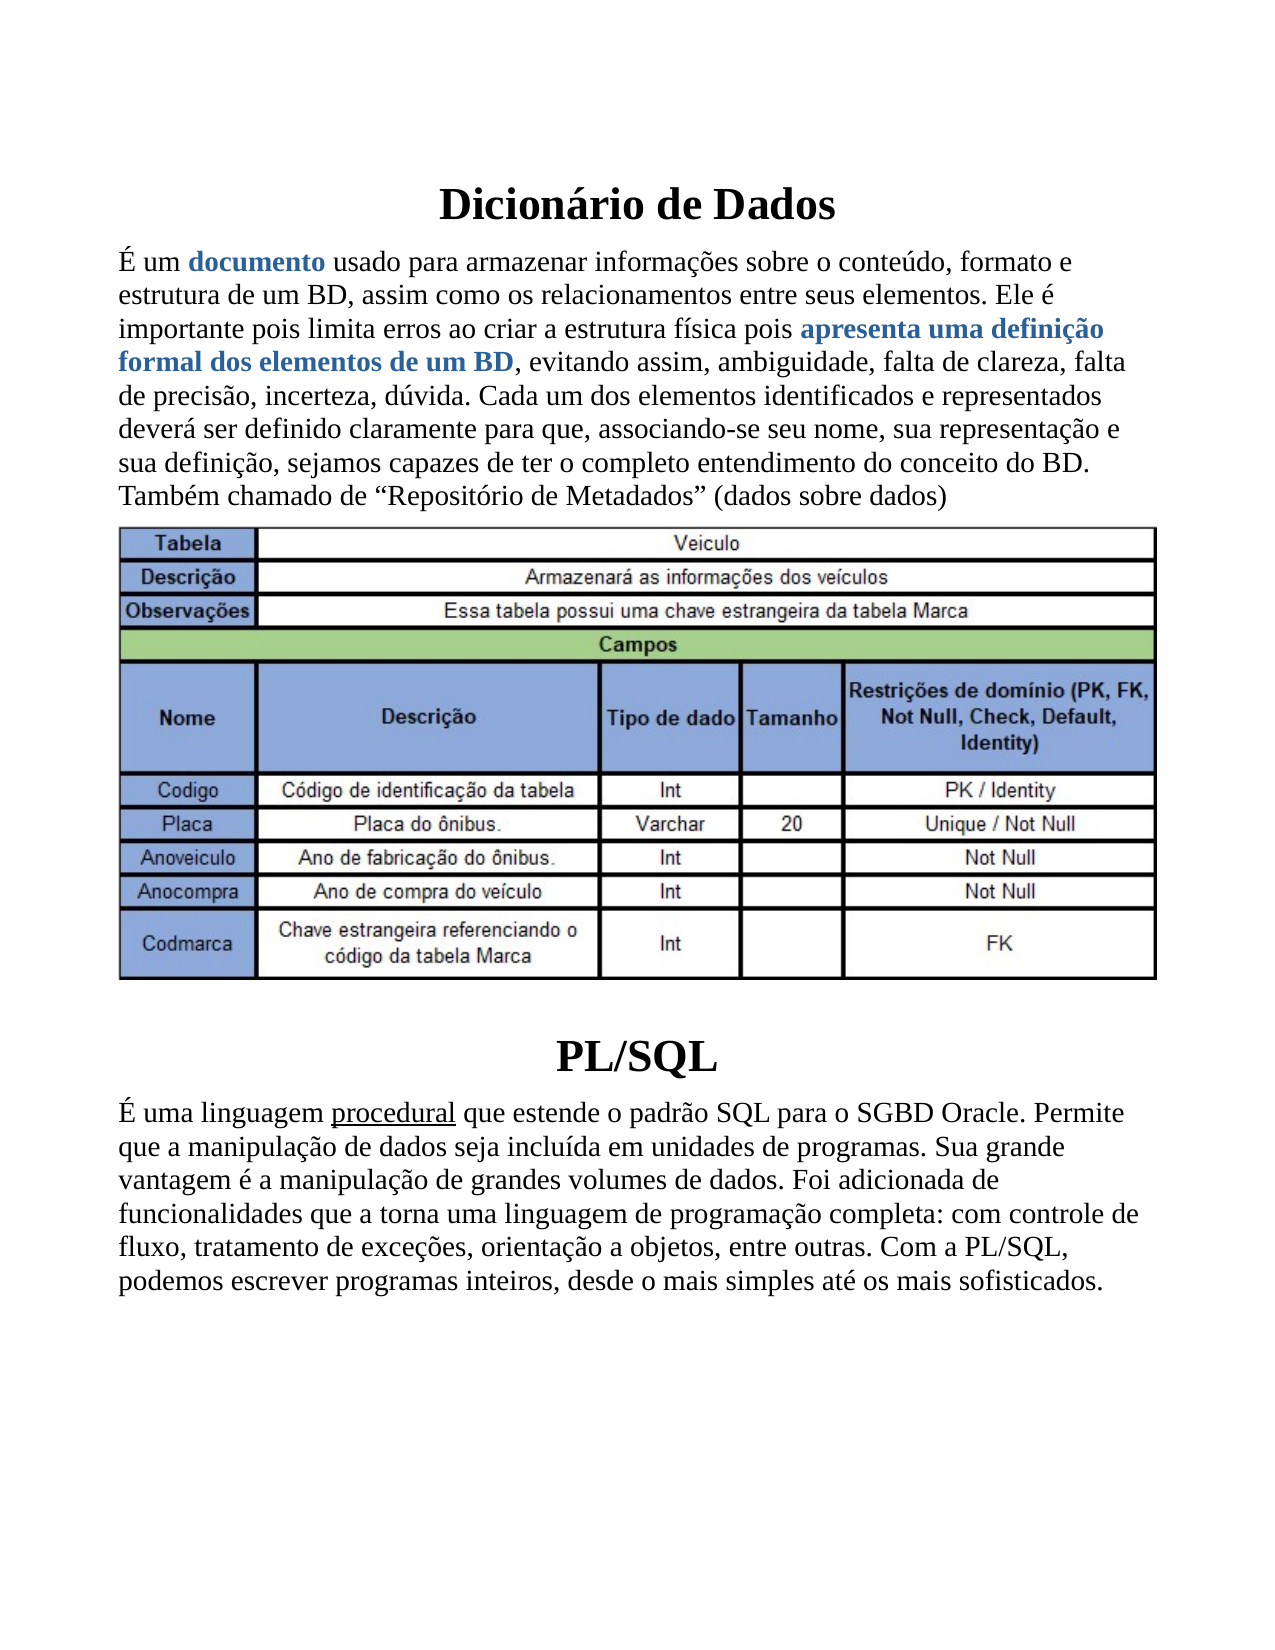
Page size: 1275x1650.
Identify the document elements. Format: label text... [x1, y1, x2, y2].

text É uma linguagem procedural que estende o padrão SQL para o SGBD Oracle. Permite que a manipulação de dados seja incluída em unidades de programas. Sua grande vantagem é a manipulação de grandes volumes de dados. Foi adicionada de funcionalidades que a torna uma linguagem de programação completa: com controle de fluxo, tratamento de exceções, orientação a objetos, entre outras. Com a PL/SQL, podemos escrever programas inteiros, desde o mais simples até os mais sofisticados. [118, 1095, 1157, 1297]
text Dicionário de Dados [118, 176, 1157, 229]
text É um documento usado para armazenar informações sobre o conteúdo, formato e estrutura de um BD, assim como os relacionamentos entre seus elementos. Ele é importante pois limita erros ao criar a estrutura física pois apresenta uma definição formal dos elementos de um BD, evitando assim, ambiguidade, falta de clareza, falta de precisão, incerteza, dúvida. Cada um dos elementos identificados e representados deverá ser definido claramente para que, associando-se seu nome, sua representação e sua definição, sejamos capazes de ter o completo entendimento do conceito do BD. Também chamado de “Repositório de Metadados” (dados sobre dados) [118, 244, 1157, 512]
picture [118, 526, 1157, 980]
text PL/SQL [118, 1028, 1157, 1081]
